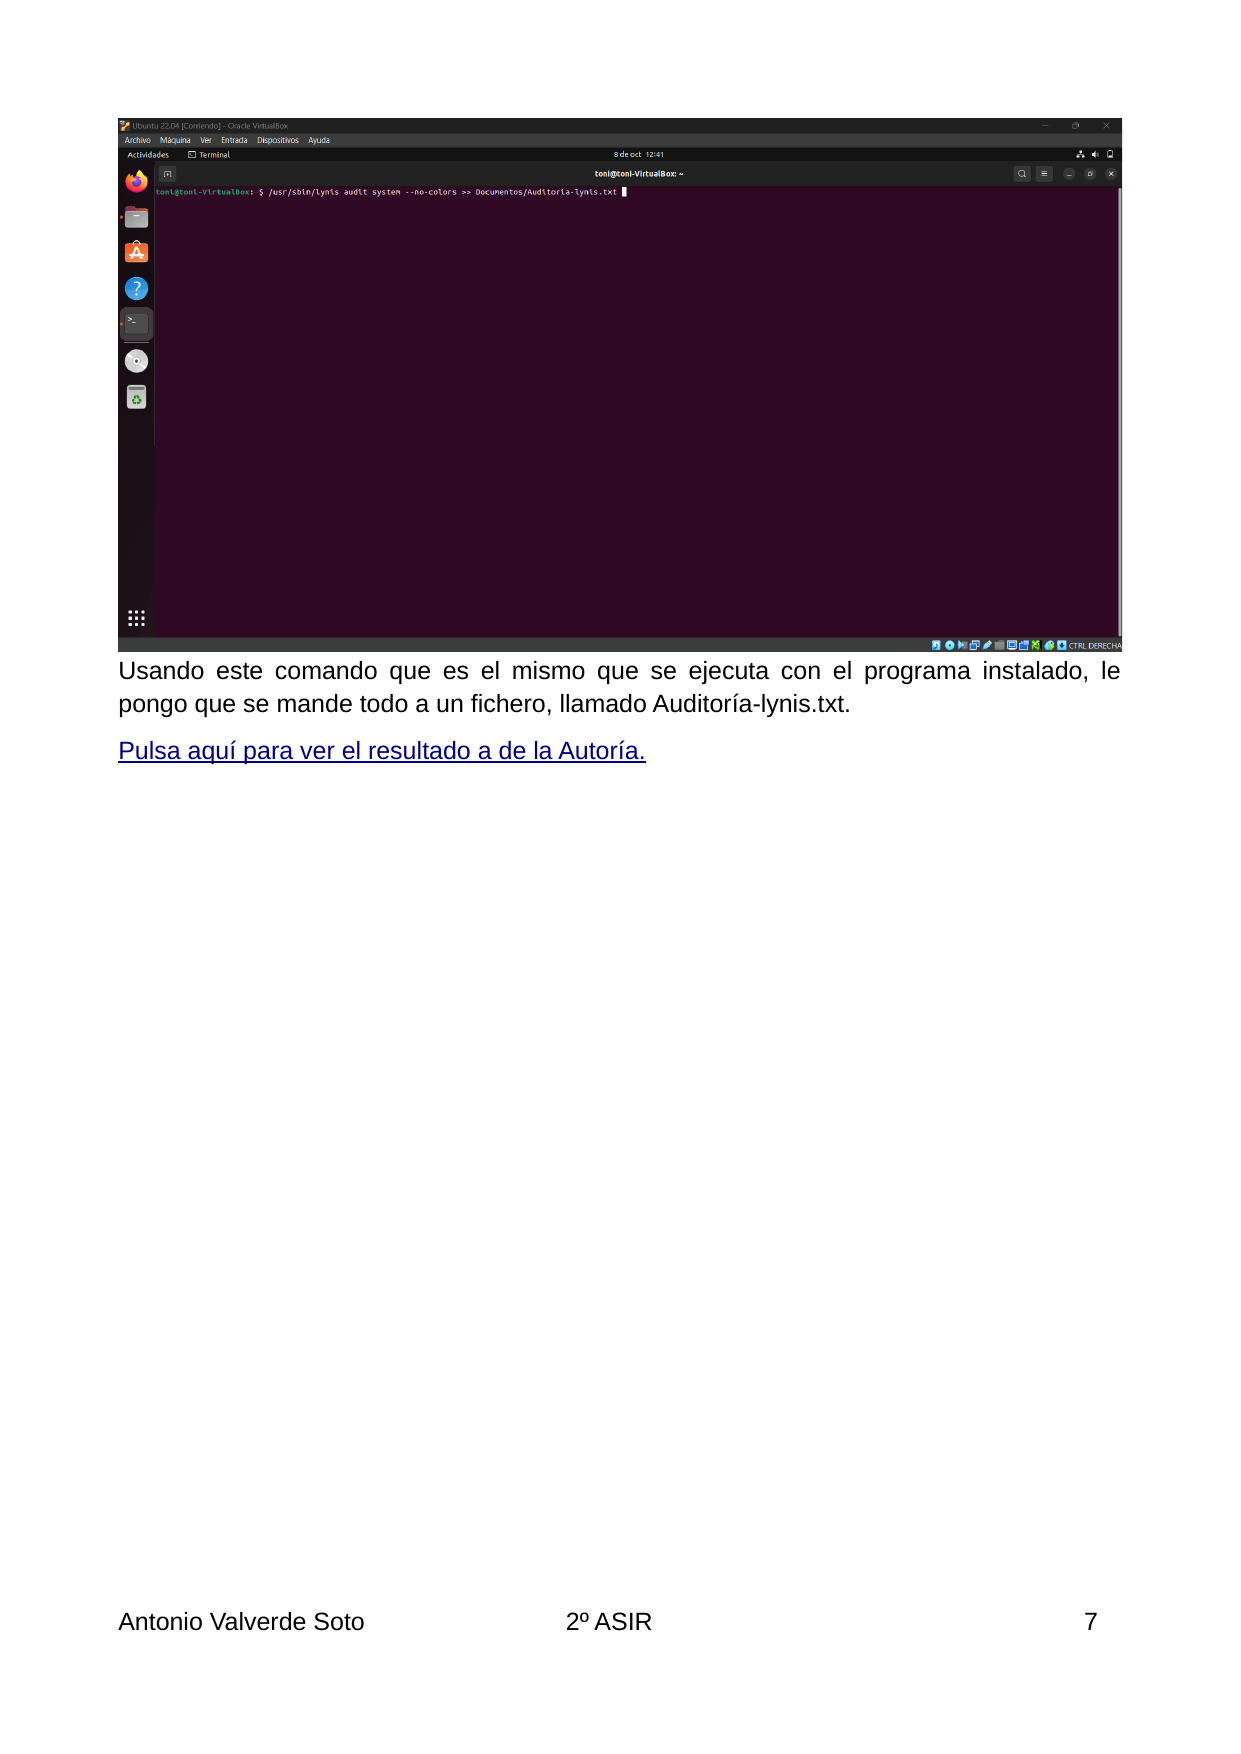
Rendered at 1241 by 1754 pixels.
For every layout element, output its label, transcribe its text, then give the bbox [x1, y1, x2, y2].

picture [118, 118, 1123, 652]
text Usando este comando que es el mismo que se ejecuta con el programa instalado, le pongo que se mande todo a un fichero, llamado Auditoría-lynis.txt. [118, 652, 1122, 717]
text Pulsa aquí para ver el resultado a de la Autoría. [118, 736, 1122, 765]
